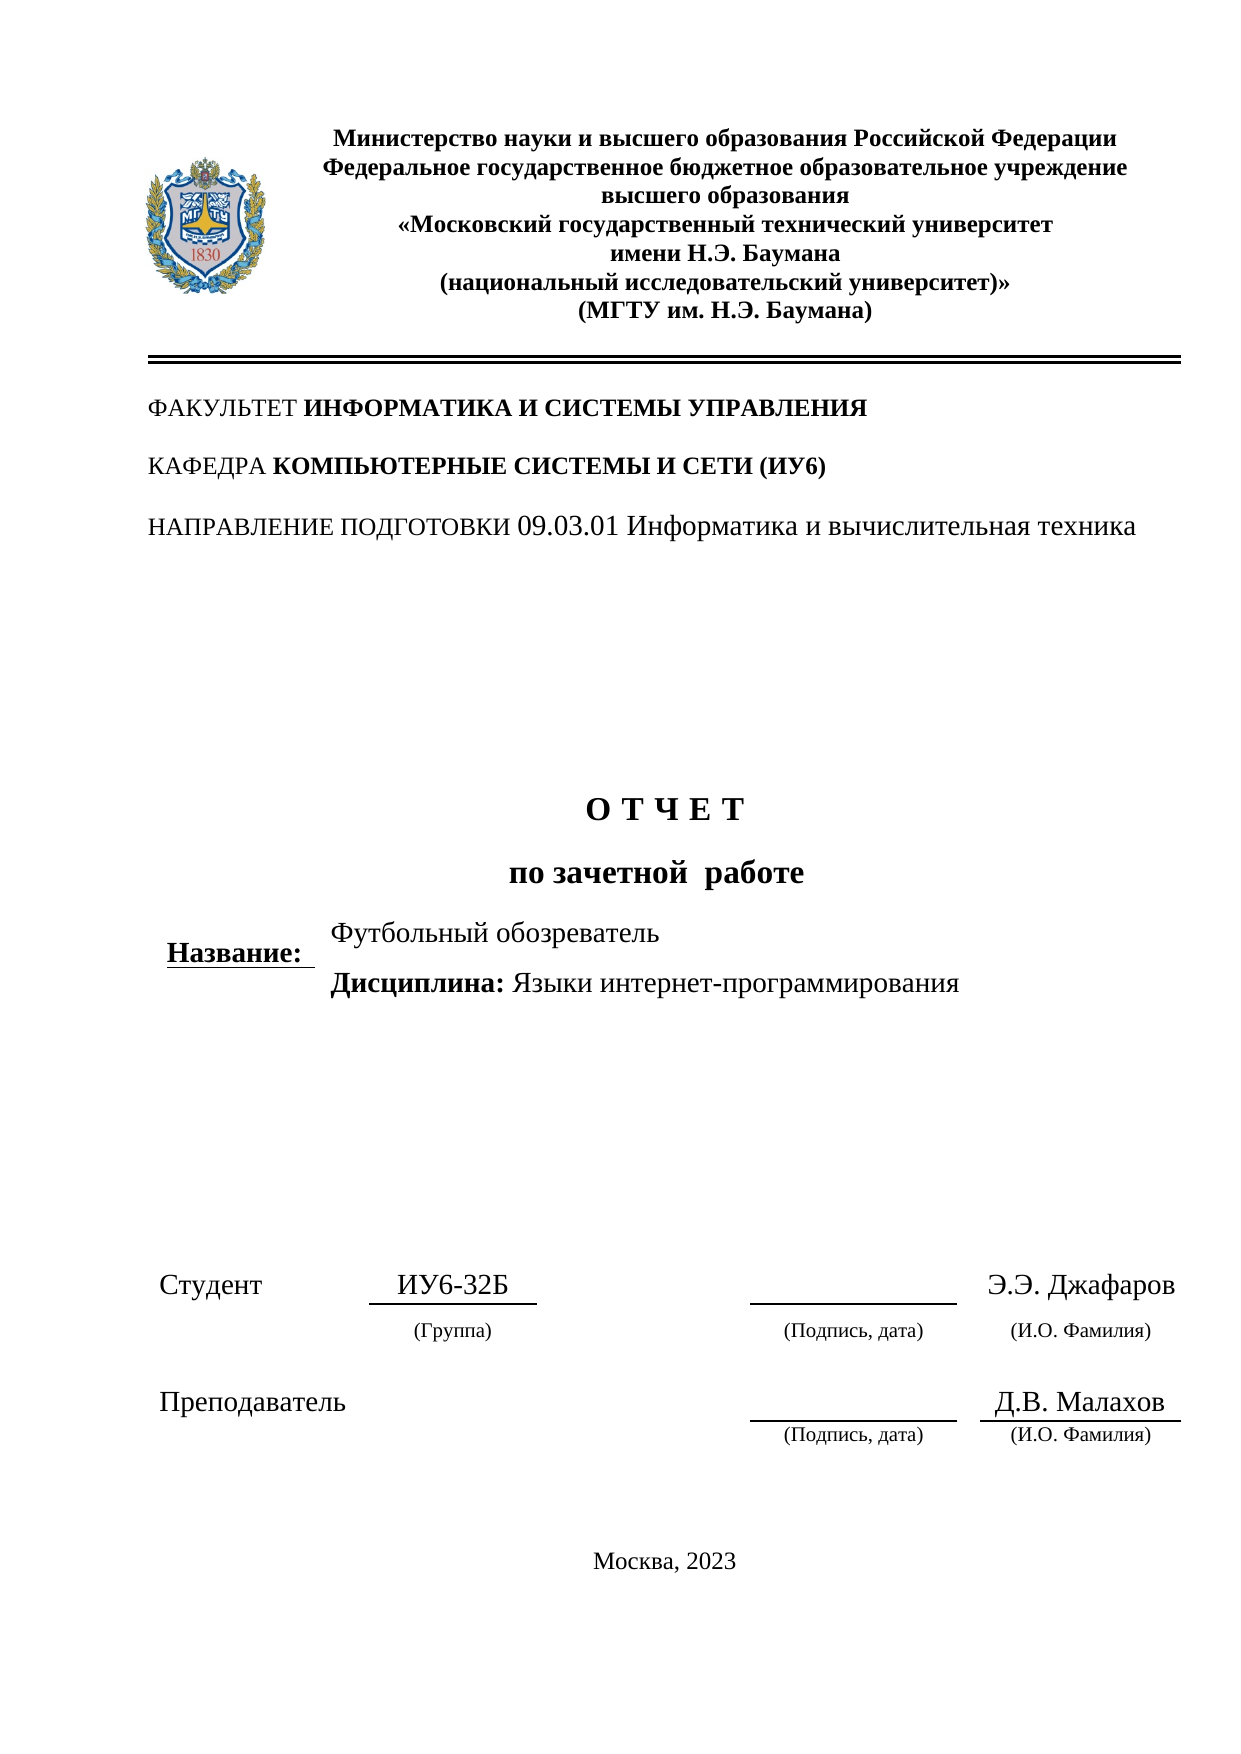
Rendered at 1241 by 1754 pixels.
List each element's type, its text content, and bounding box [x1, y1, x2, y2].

text НАПРАВЛЕНИЕ ПОДГОТОВКИ 09.03.01 Информатика и вычислительная техника [148, 508, 1181, 542]
subtitle Отчет [148, 789, 1181, 828]
table_cell (Подпись, дата) [738, 1422, 969, 1455]
subtitle Дисциплина: Языки интернет-программирования [148, 965, 1181, 999]
table_header [136, 123, 284, 324]
table_header по зачетной работе [491, 853, 502, 891]
table_header Студент [148, 1267, 357, 1317]
table_cell [148, 1351, 357, 1384]
table_cell (И.О. Фамилия) [969, 1422, 1193, 1455]
table_cell Преподаватель [148, 1385, 357, 1422]
table_cell [738, 1385, 969, 1422]
table_header [738, 1267, 969, 1317]
table_header ИУ6-32Б [357, 1267, 548, 1317]
table_cell [357, 1351, 548, 1384]
text Название: [167, 935, 315, 967]
table_cell [969, 1351, 1193, 1384]
text Москва, 2023 [148, 1546, 1181, 1575]
table_cell [738, 1351, 969, 1384]
table_cell [548, 1422, 738, 1455]
table_header Э.Э. Джафаров [969, 1267, 1193, 1317]
subtitle Футбольный обозреватель [148, 915, 1181, 949]
table_cell [357, 1385, 548, 1422]
table_cell [548, 1351, 738, 1384]
text ФАКУЛЬТЕТ Информатика и системы управления [148, 393, 1181, 422]
table_header [548, 1267, 738, 1317]
table_cell Д.В. Малахов [969, 1385, 1193, 1422]
table_cell [148, 1422, 357, 1455]
table_cell (Подпись, дата) [738, 1318, 969, 1351]
table_cell (И.О. Фамилия) [969, 1318, 1193, 1351]
table_header по зачетной работе [804, 853, 816, 891]
table_cell [357, 1422, 548, 1455]
table_cell [148, 1318, 357, 1351]
table_header Министерство науки и высшего образования Российской Федерации Федеральное государственное бюджетное образовательное учреждение высшего образования «Московский государственный технический университет имени Н.Э. Баумана (национальный исследовательский университет)» (МГТУ им. Н.Э. Баумана) [284, 123, 1166, 324]
table_cell [548, 1385, 738, 1422]
text КАФЕДРА Компьютерные системы и сети (ИУ6) [148, 451, 1181, 479]
table_cell (Группа) [357, 1318, 548, 1351]
picture [145, 157, 266, 294]
table_cell [548, 1318, 738, 1351]
